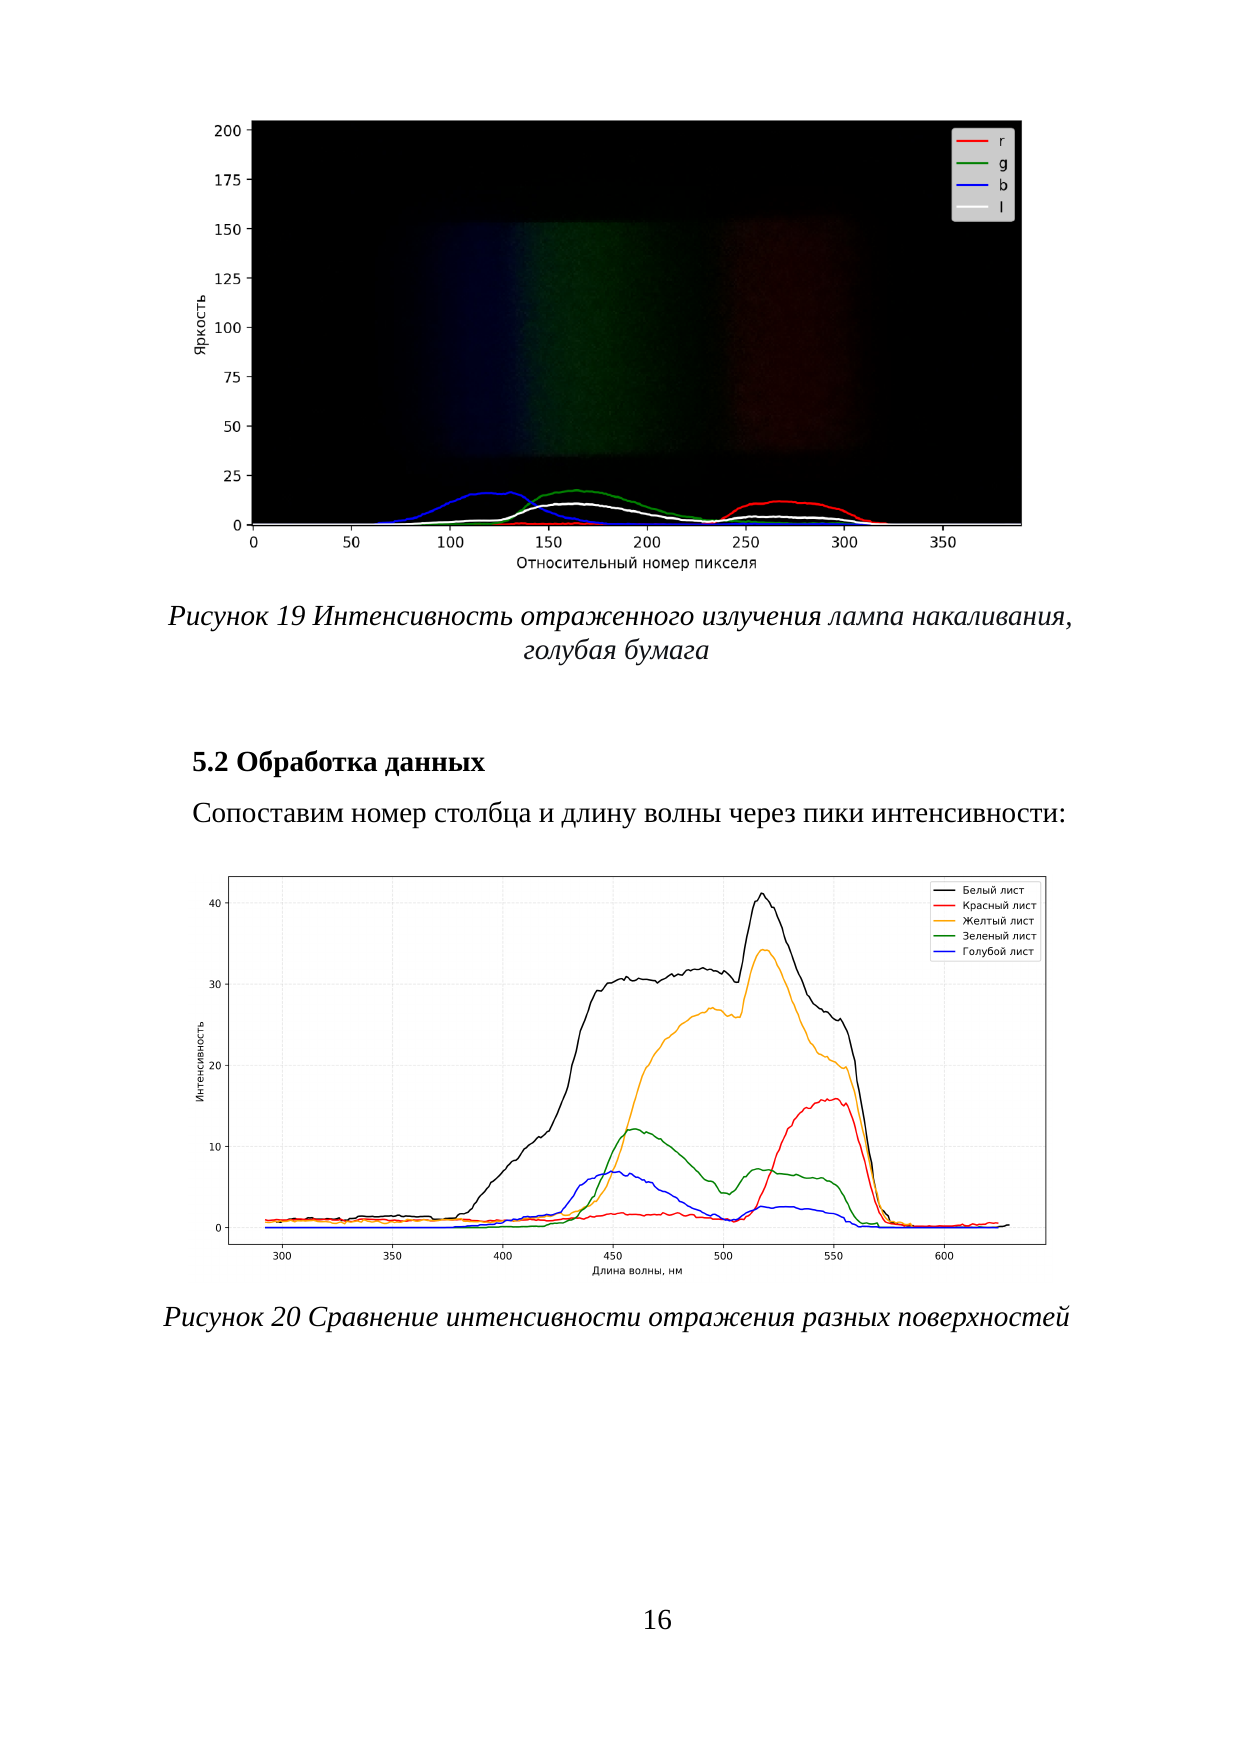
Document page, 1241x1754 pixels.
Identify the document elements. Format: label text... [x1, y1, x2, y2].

picture [187, 874, 1053, 1283]
text Рисунок 20 Сравнение интенсивности отражения разных поверхностей [118, 1299, 1122, 1332]
subtitle Обработка данных [118, 744, 1122, 778]
text Сопоставим номер столбца и длину волны через пики интенсивности: [118, 795, 1122, 828]
picture [184, 118, 1056, 582]
text Рисунок 19 Интенсивность отраженного излучения лампа накаливания, голубая бумага [118, 598, 1122, 665]
